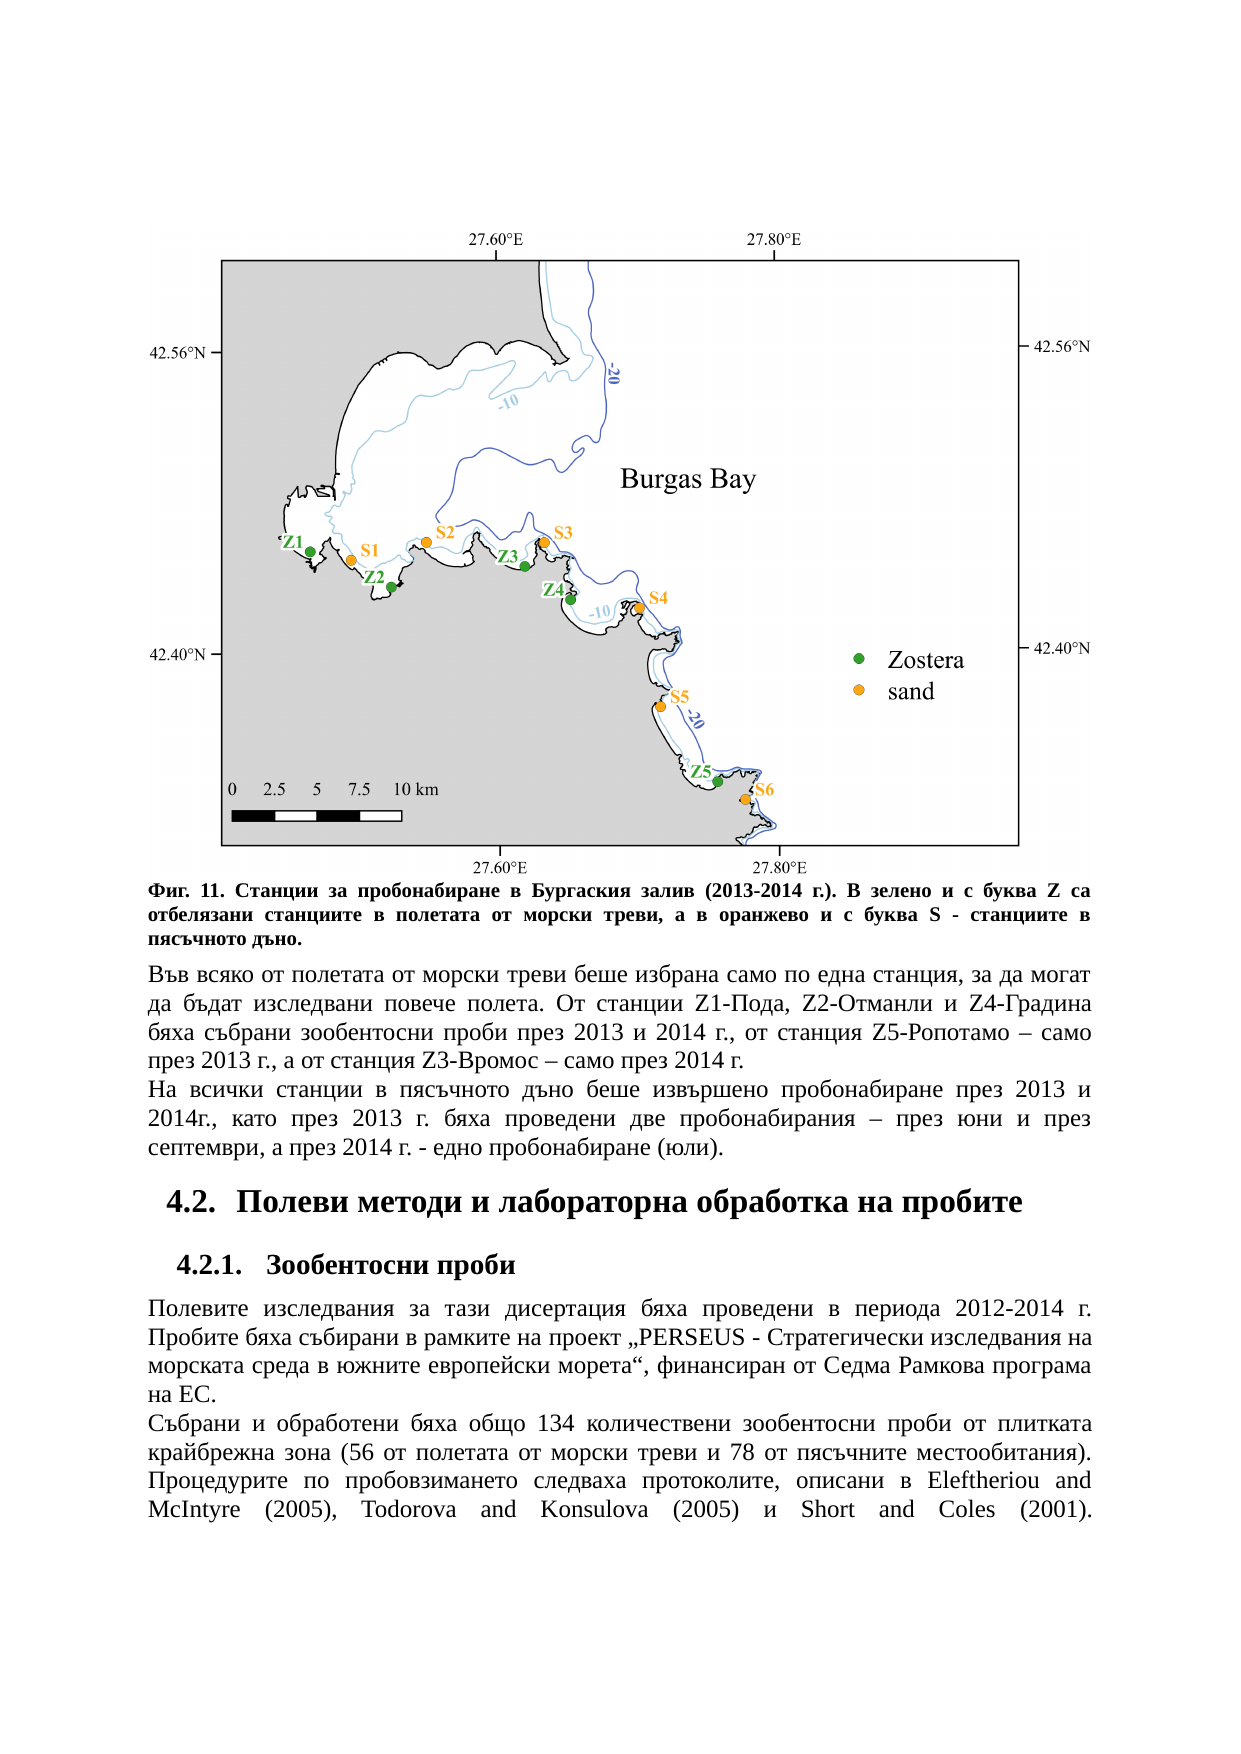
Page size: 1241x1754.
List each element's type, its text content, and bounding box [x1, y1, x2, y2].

text Във всяко от полетата от морски треви беше избрана само по една станция, за да могат да бъдат изследвани повече полета. От станции Z1-Пода, Z2-Отманли и Z4-Градина бяха събрани зообентосни проби през 2013 и 2014 г., от станция Z5-Ропотамо – само през 2013 г., а от станция Z3-Вромос – само през 2014 г. [148, 959, 1093, 1074]
text Фиг. 11. Станции за пробонабиране в Бургаския залив (2013-2014 г.). В зелено и с буква Z са отбелязани станциите в полетата от морски треви, а в оранжево и с буква S - станциите в пясъчното дъно. [148, 879, 1093, 950]
text Събрани и обработени бяха общо 134 количествени зообентосни проби от плитката крайбрежна зона (56 от полетата от морски треви и 78 от пясъчните местообитания). Процедурите по пробовзимането следваха протоколите, описани в Eleftheriou and McIntyre (2005), Todorova and Konsulova (2005) и Short and Coles (2001). [148, 1408, 1093, 1523]
text Полевите изследвания за тази дисертация бяха проведени в периода 2012-2014 г. Пробите бяха събирани в рамките на проект „PERSEUS - Стратегически изследвания на морската среда в южните европейски морета“, финансиран от Седма Рамкова програма на ЕС. [148, 1293, 1093, 1408]
picture [147, 227, 1093, 879]
subtitle Полеви методи и лабораторна обработка на пробите [224, 1181, 1093, 1220]
text На всички станции в пясъчното дъно беше извършено пробонабиране през 2013 и 2014г., като през 2013 г. бяха проведени две пробонабирания – през юни и през септември, а през 2014 г. - едно пробонабиране (юли). [148, 1074, 1093, 1161]
subtitle Зообентосни проби [242, 1247, 1093, 1280]
